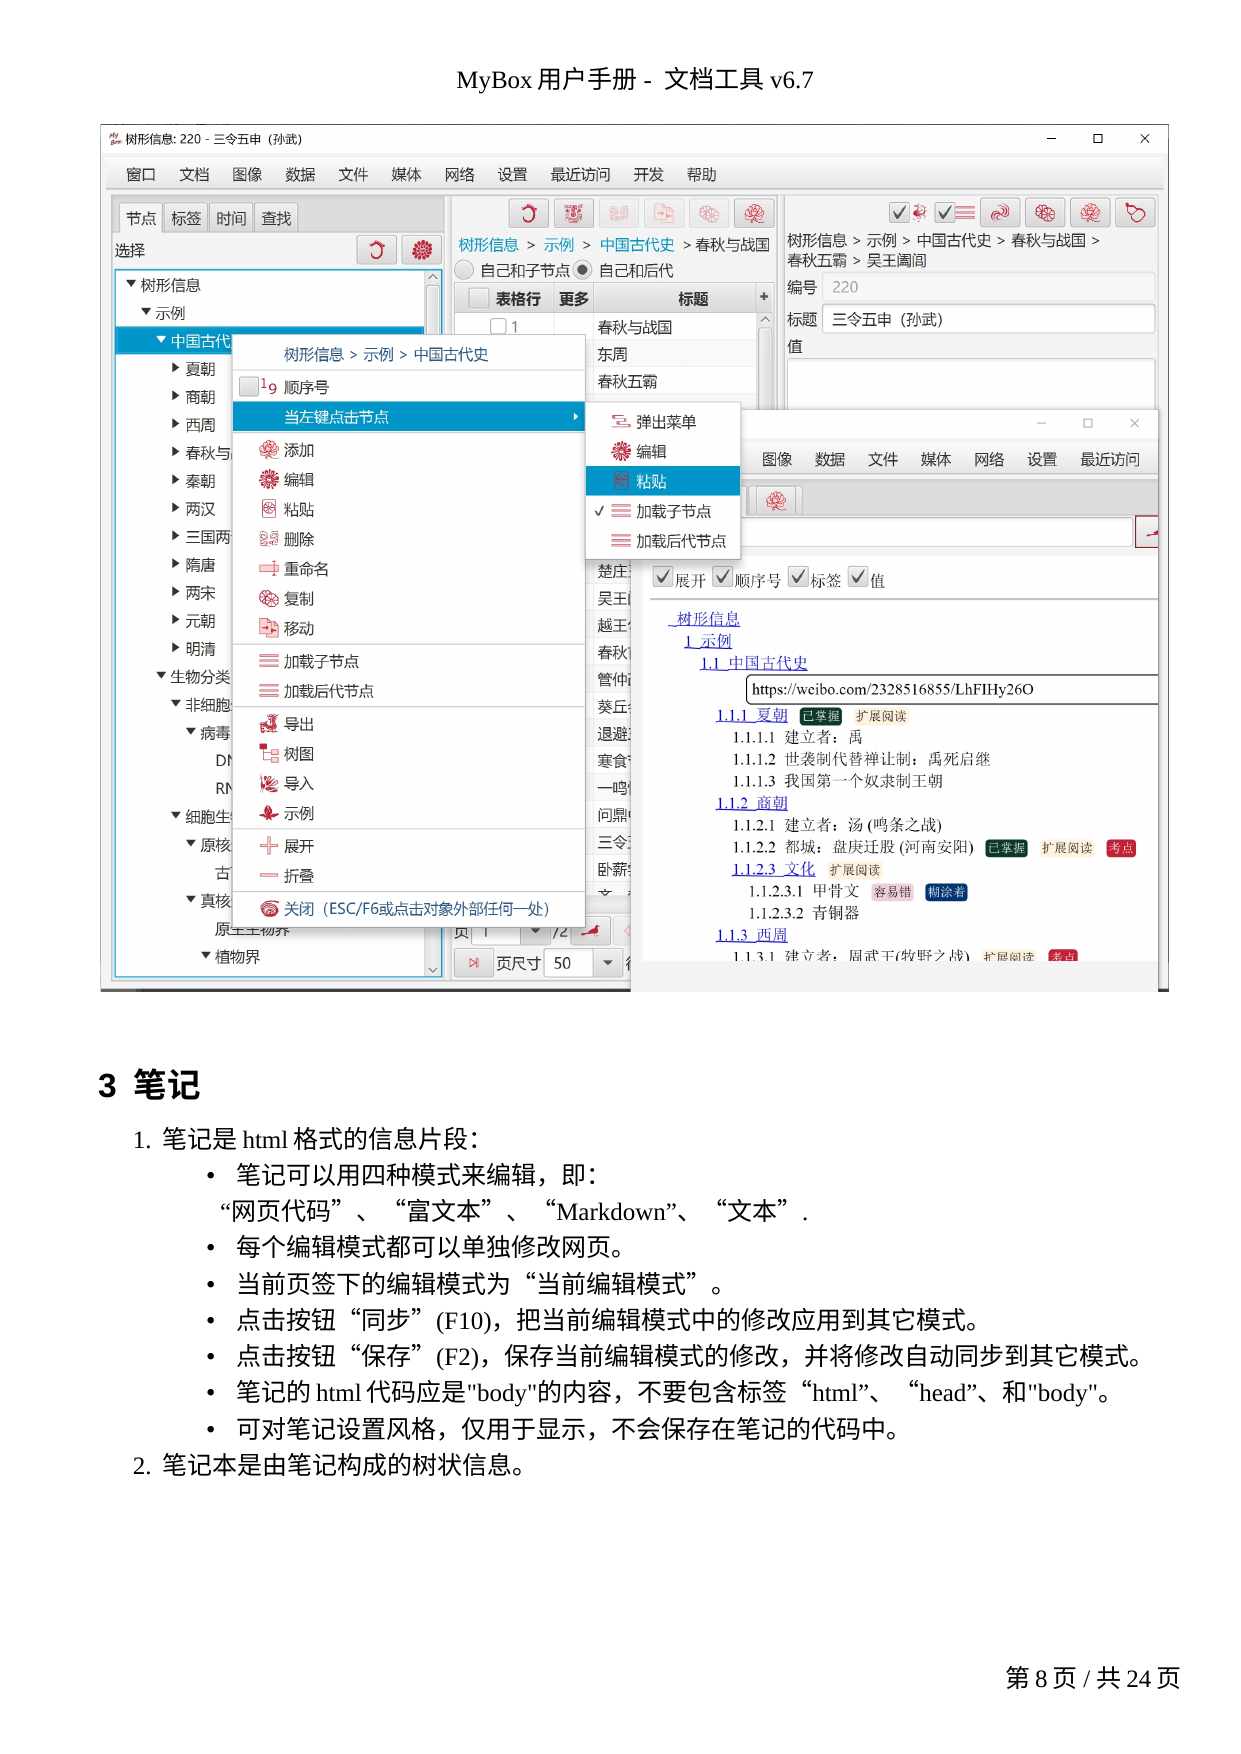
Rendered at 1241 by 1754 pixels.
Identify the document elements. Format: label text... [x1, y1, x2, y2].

list 笔记的html代码应是"body"的内容，不要包含标签“html”、“head”、和"body"。 [206, 1373, 1181, 1409]
list 笔记本是由笔记构成的树状信息。 [133, 1445, 1181, 1482]
list 笔记是html格式的信息片段： [133, 1119, 1181, 1155]
text “网页代码”、“富文本”、“Markdown”、“文本”. [220, 1192, 1181, 1228]
subtitle 笔记 [88, 1058, 1181, 1107]
list 点击按钮“保存”(F2)，保存当前编辑模式的修改，并将修改自动同步到其它模式。 [206, 1337, 1181, 1373]
list 当前页签下的编辑模式为“当前编辑模式”。 [206, 1264, 1181, 1300]
picture [100, 124, 1169, 992]
list 点击按钮“同步”(F10)，把当前编辑模式中的修改应用到其它模式。 [206, 1300, 1181, 1337]
list 笔记可以用四种模式来编辑，即： [206, 1155, 1181, 1192]
list 每个编辑模式都可以单独修改网页。 [206, 1228, 1181, 1264]
list 可对笔记设置风格，仅用于显示，不会保存在笔记的代码中。 [206, 1409, 1181, 1445]
